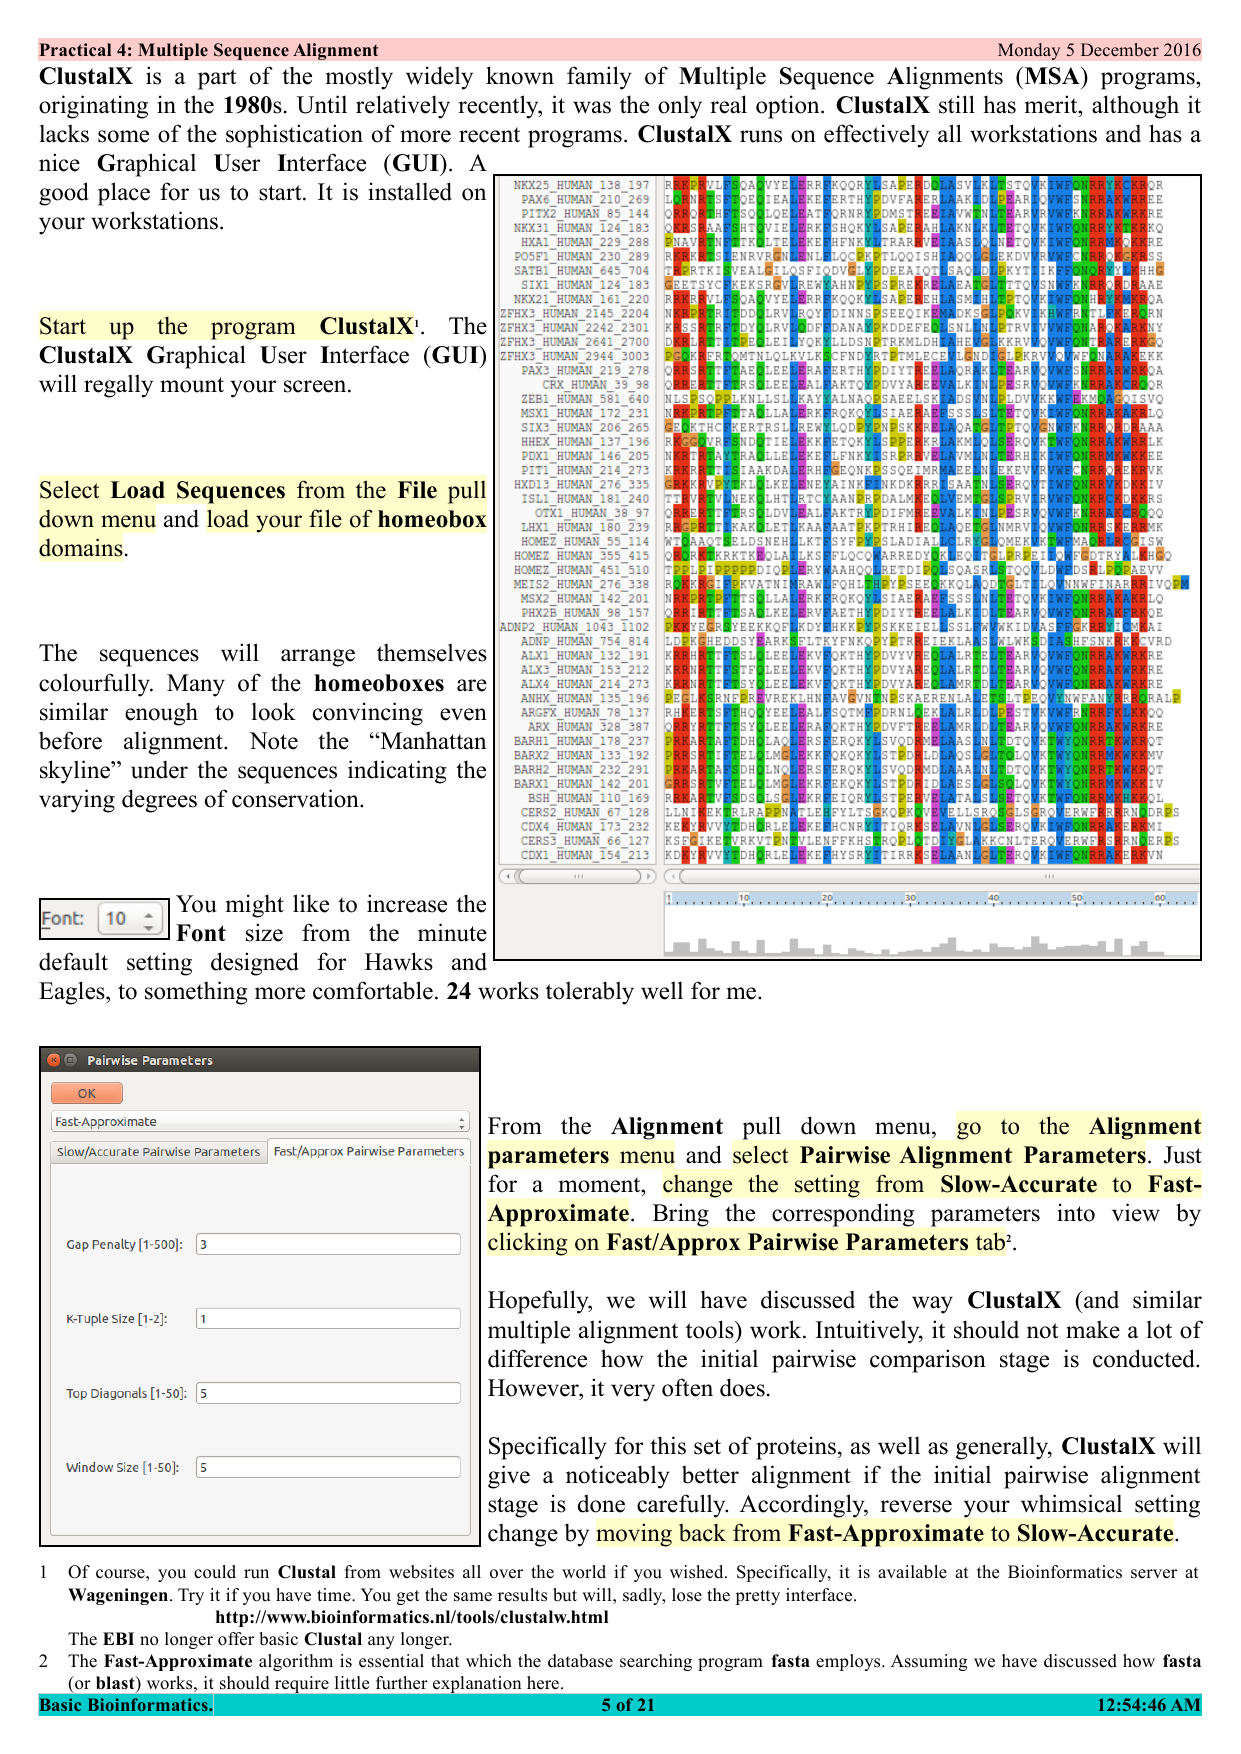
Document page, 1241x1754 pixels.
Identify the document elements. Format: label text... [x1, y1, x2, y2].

text Start up the program ClustalX. The ClustalX Graphical User Interface (GUI) will regally mount your screen. [38, 311, 493, 398]
text Specifically for this set of proteins, as well as generally, ClustalX will give a noticeably better alignment if the initial pairwise alignment stage is done carefully. Accordingly, reverse your whimsical setting change by moving back from Fast-Approximate to Slow-Accurate. [481, 1431, 1202, 1547]
text The Fast-Approximate algorithm is essential that which the database searching program fasta employs. Assuming we have discussed how fasta (or blast) works, it should require little further explanation here. [38, 1649, 1202, 1693]
picture [41, 1048, 479, 1545]
text http://www.bioinformatics.nl/tools/clustalw.html [215, 1605, 1202, 1627]
text Of course, you could run Clustal from websites all over the world if you wished. Specifically, it is available at the Bioinformatics server at Wageningen. Try it if you have time. You get the same results but will, sadly, lose the pretty interface. [38, 1561, 1202, 1605]
picture [495, 176, 1200, 959]
text Hopefully, we will have discussed the way ClustalX (and similar multiple alignment tools) work. Intuitively, it should not make a lot of difference how the initial pairwise comparison stage is conducted. However, it very often does. [481, 1285, 1202, 1402]
text The EBI no longer offer basic Clustal any longer. [38, 1627, 1202, 1649]
text Select Load Sequences from the File pull down menu and load your file of homeobox domains. [38, 475, 493, 562]
text The sequences will arrange themselves colourfully. Many of the homeoboxes are similar enough to look convincing even before alignment. Note the “Manhattan skyline” under the sequences indicating the varying degrees of conservation. [38, 638, 493, 813]
text ClustalX is a part of the mostly widely known family of Multiple Sequence Alignments (MSA) programs, originating in the 1980s. Until relatively recently, it was the only real option. ClustalX still has merit, although it lacks some of the sophistication of more recent programs. ClustalX runs on effectively all workstations and has a nice Graphical User Interface (GUI). A good place for us to start. It is installed on your workstations. [38, 61, 1202, 235]
text From the Alignment pull down menu, go to the Alignment parameters menu and select Pairwise Alignment Parameters. Just for a moment, change the setting from Slow-Accurate to Fast-Approximate. Bring the corresponding parameters into view by clicking on Fast/Approx Pairwise Parameters tab. [481, 1111, 1202, 1256]
picture [41, 900, 168, 938]
text You might like to increase the Font size from the minute default setting designed for Hawks and Eagles, to something more comfortable. 24 works tolerably well for me. [38, 889, 1202, 1005]
